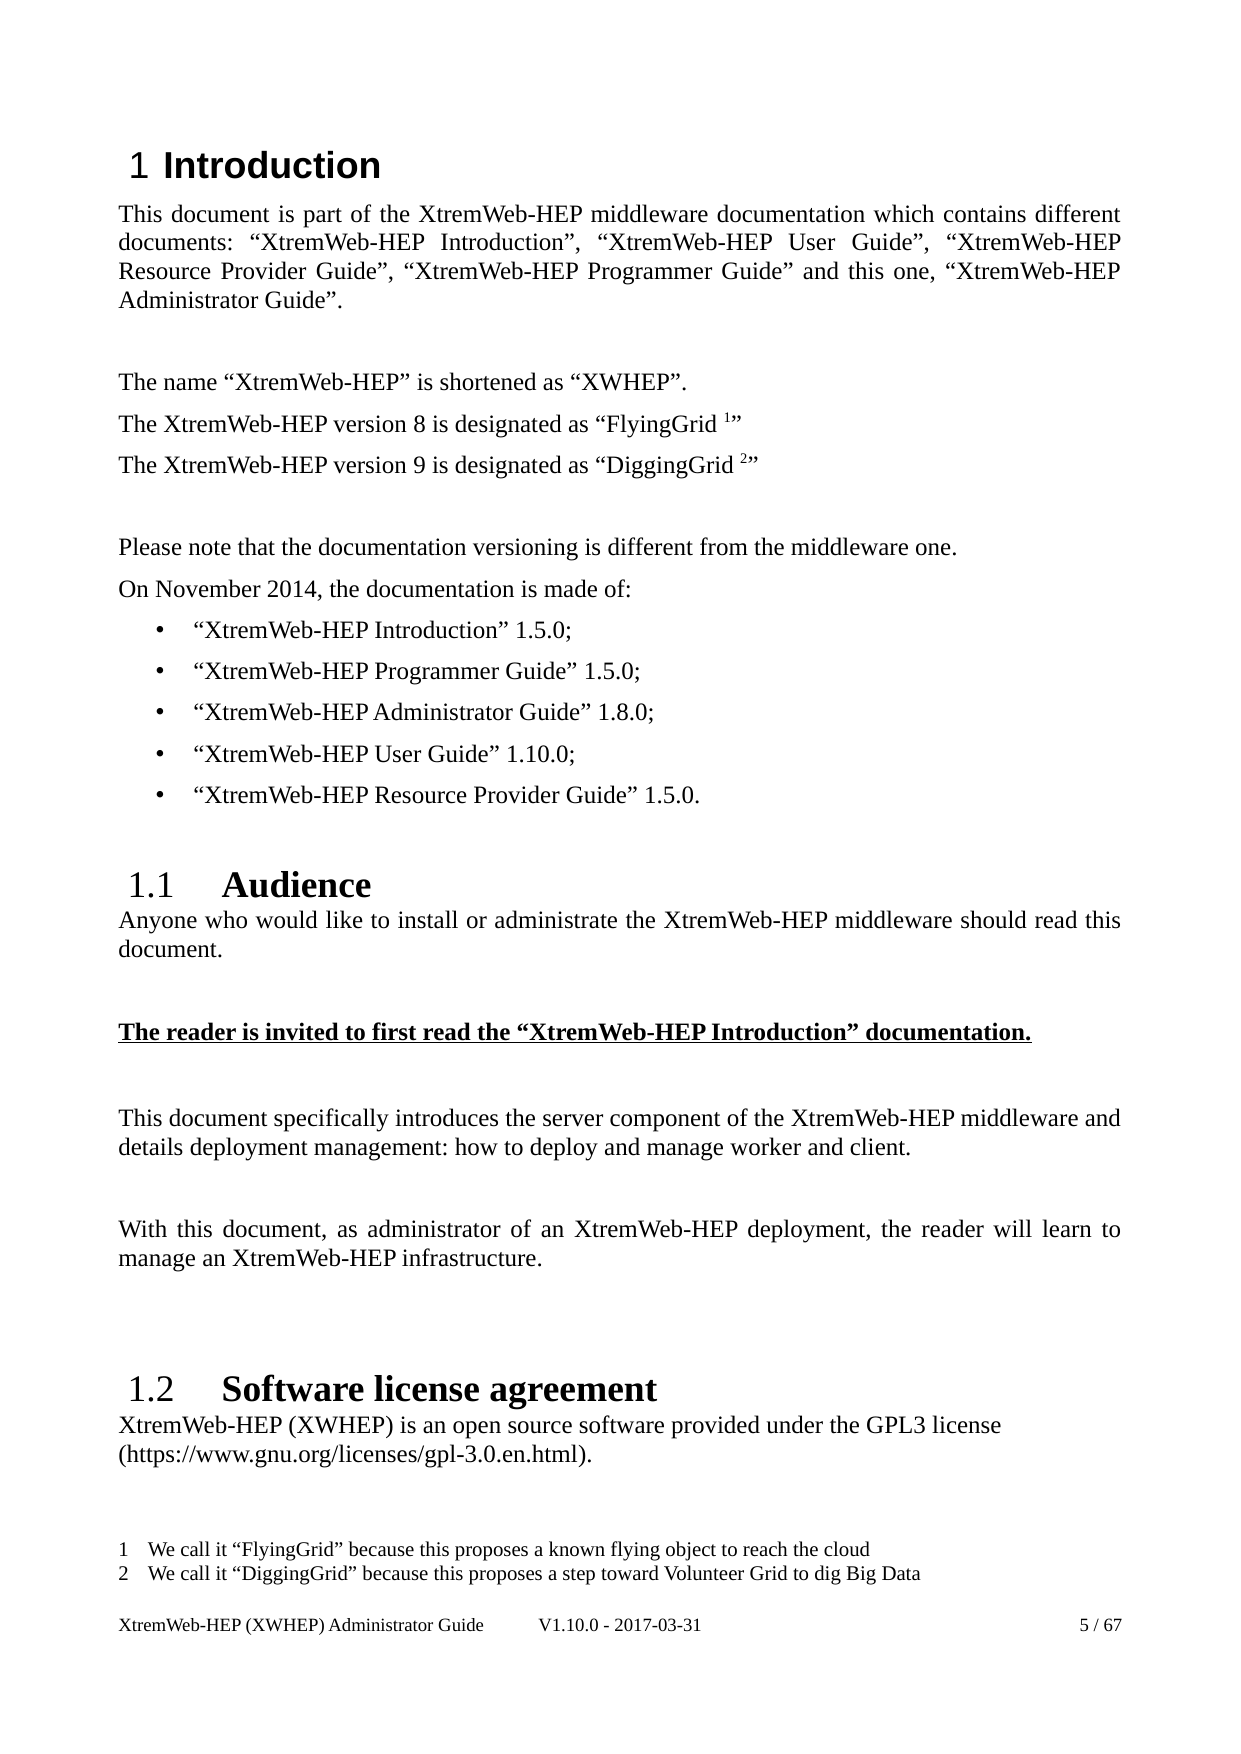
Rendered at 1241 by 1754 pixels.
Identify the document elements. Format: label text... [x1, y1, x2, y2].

text The XtremWeb-HEP version 8 is designated as “FlyingGrid ” [118, 409, 1122, 437]
text The XtremWeb-HEP version 9 is designated as “DiggingGrid ” [118, 450, 1122, 479]
text Please note that the documentation versioning is different from the middleware one. [118, 532, 1122, 561]
subtitle Audience [118, 862, 1122, 906]
text The reader is invited to first read the “XtremWeb-HEP Introduction” documentation. [118, 1017, 1122, 1046]
text This document specifically introduces the server component of the XtremWeb-HEP middleware and details deployment management: how to deploy and manage worker and client. [118, 1103, 1122, 1161]
text We call it “DiggingGrid” because this proposes a step toward Volunteer Grid to dig Big Data [118, 1561, 1122, 1585]
text This document is part of the XtremWeb-HEP middleware documentation which contains different documents: “XtremWeb-HEP Introduction”, “XtremWeb-HEP User Guide”, “XtremWeb-HEP Resource Provider Guide”, “XtremWeb-HEP Programmer Guide” and this one, “XtremWeb-HEP Administrator Guide”. [118, 199, 1122, 314]
subtitle Introduction [118, 143, 1122, 186]
list “XtremWeb-HEP Introduction” 1.5.0; [156, 615, 1122, 644]
text On November 2014, the documentation is made of: [118, 574, 1122, 602]
text The name “XtremWeb-HEP” is shortened as “XWHEP”. [118, 367, 1122, 396]
text Anyone who would like to install or administrate the XtremWeb-HEP middleware should read this document. [118, 906, 1122, 963]
subtitle Software license agreement [118, 1367, 1122, 1410]
list “XtremWeb-HEP User Guide” 1.10.0; [156, 739, 1122, 767]
list “XtremWeb-HEP Administrator Guide” 1.8.0; [156, 697, 1122, 726]
text With this document, as administrator of an XtremWeb-HEP deployment, the reader will learn to manage an XtremWeb-HEP infrastructure. [118, 1214, 1122, 1272]
text We call it “FlyingGrid” because this proposes a known flying object to reach the cloud [118, 1537, 1122, 1561]
list “XtremWeb-HEP Resource Provider Guide” 1.5.0. [156, 780, 1122, 809]
text XtremWeb-HEP (XWHEP) is an open source software provided under the GPL3 license (https://www.gnu.org/licenses/gpl-3.0.en.html). [118, 1410, 1122, 1467]
list “XtremWeb-HEP Programmer Guide” 1.5.0; [156, 656, 1122, 685]
